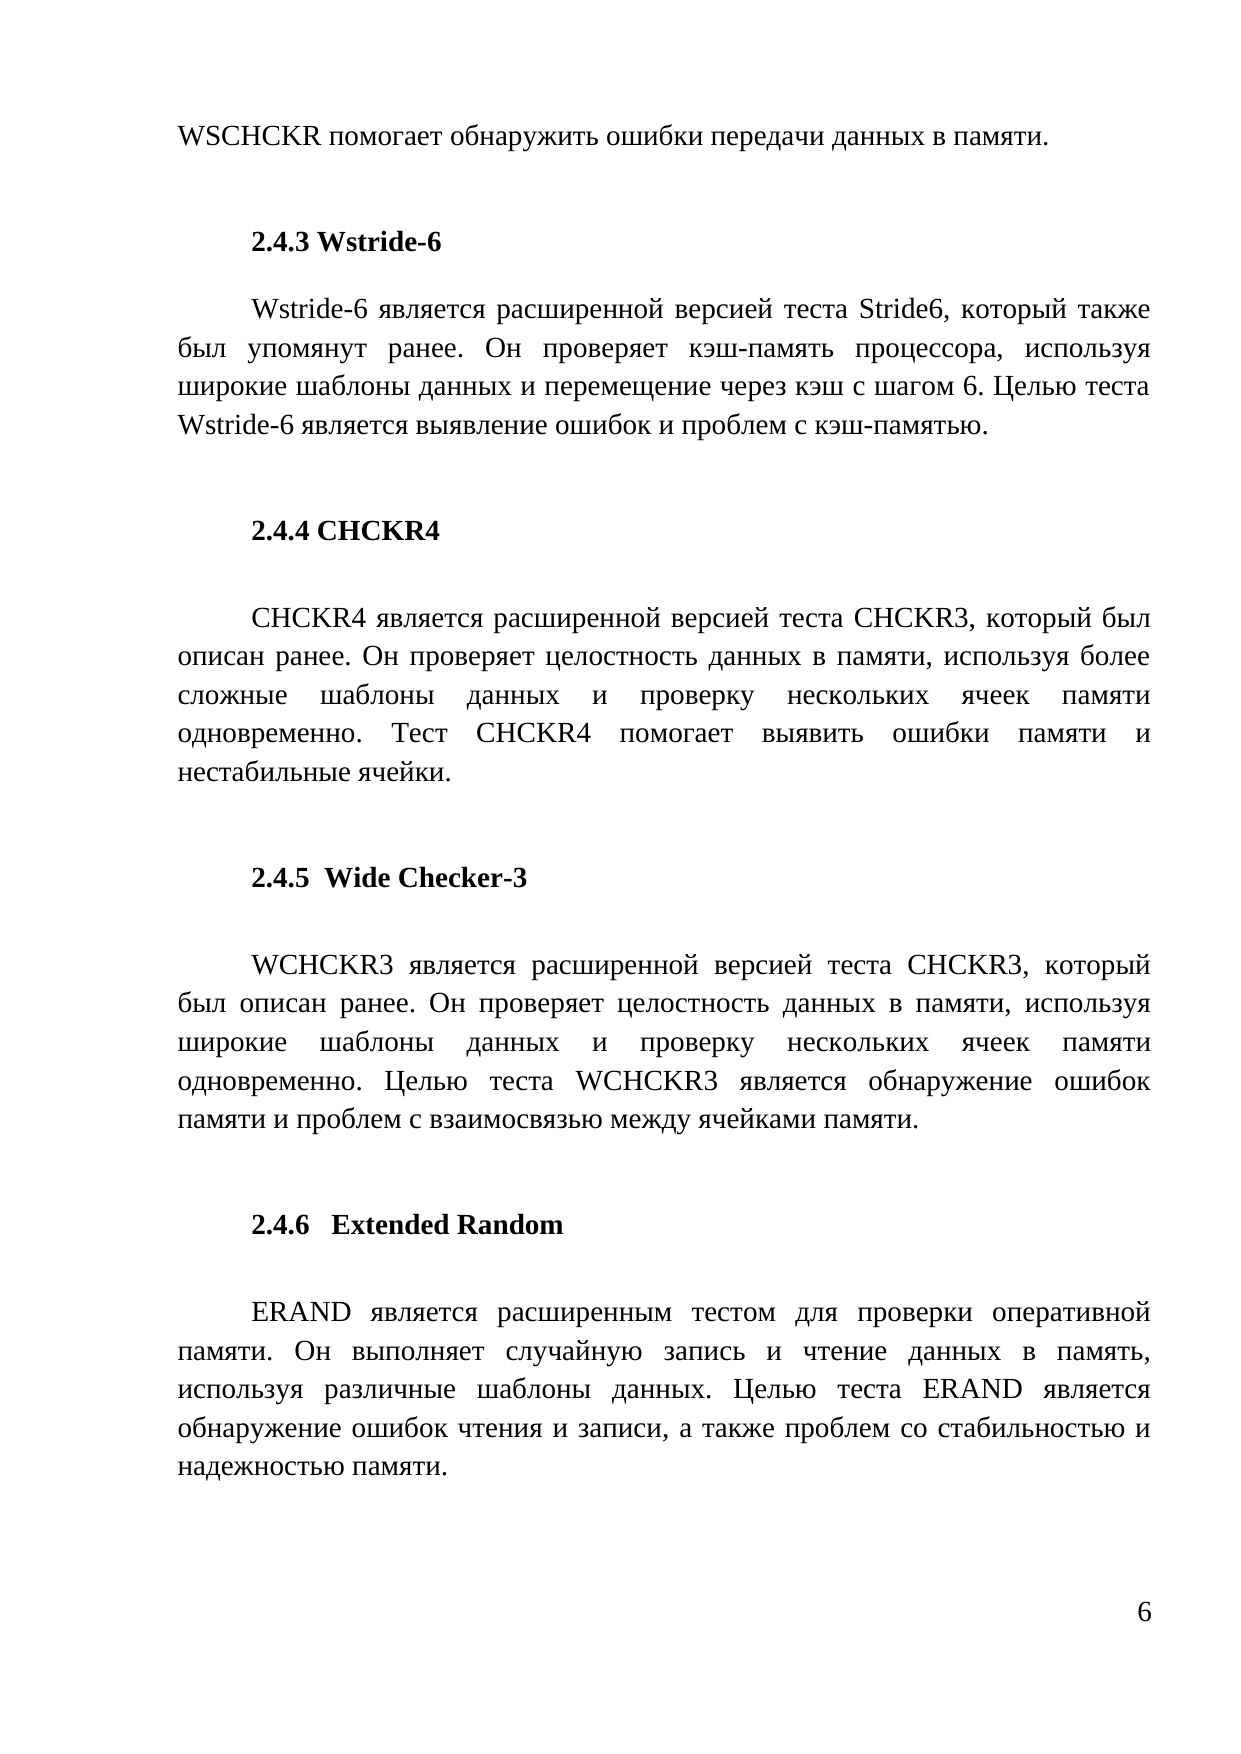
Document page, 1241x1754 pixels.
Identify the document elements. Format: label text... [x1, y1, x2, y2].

subtitle 2.4.6 Extended Random [177, 1207, 1152, 1241]
text WCHCKR3 является расширенной версией теста CHCKR3, который был описан ранее. Он проверяет целостность данных в памяти, используя широкие шаблоны данных и проверку нескольких ячеек памяти одновременно. Целью теста WCHCKR3 является обнаружение ошибок памяти и проблем с взаимосвязью между ячейками памяти. [177, 947, 1152, 1135]
text ERAND является расширенным тестом для проверки оперативной памяти. Он выполняет случайную запись и чтение данных в память, используя различные шаблоны данных. Целью теста ERAND является обнаружение ошибок чтения и записи, а также проблем со стабильностью и надежностью памяти. [177, 1294, 1152, 1482]
text Wstride-6 является расширенной версией теста Stride6, который также был упомянут ранее. Он проверяет кэш-память процессора, используя широкие шаблоны данных и перемещение через кэш с шагом 6. Целью теста Wstride-6 является выявление ошибок и проблем с кэш-памятью. [177, 291, 1152, 441]
subtitle 2.4.4 CHCKR4 [251, 513, 1152, 547]
text WSCHCKR помогает обнаружить ошибки передачи данных в памяти. [177, 118, 1152, 152]
subtitle 2.4.3 Wstride-6 [251, 224, 1152, 258]
text CHCKR4 является расширенной версией теста CHCKR3, который был описан ранее. Он проверяет целостность данных в памяти, используя более сложные шаблоны данных и проверку нескольких ячеек памяти одновременно. Тест CHCKR4 помогает выявить ошибки памяти и нестабильные ячейки. [177, 600, 1152, 788]
subtitle 2.4.5 Wide Checker-3 [251, 860, 1152, 894]
